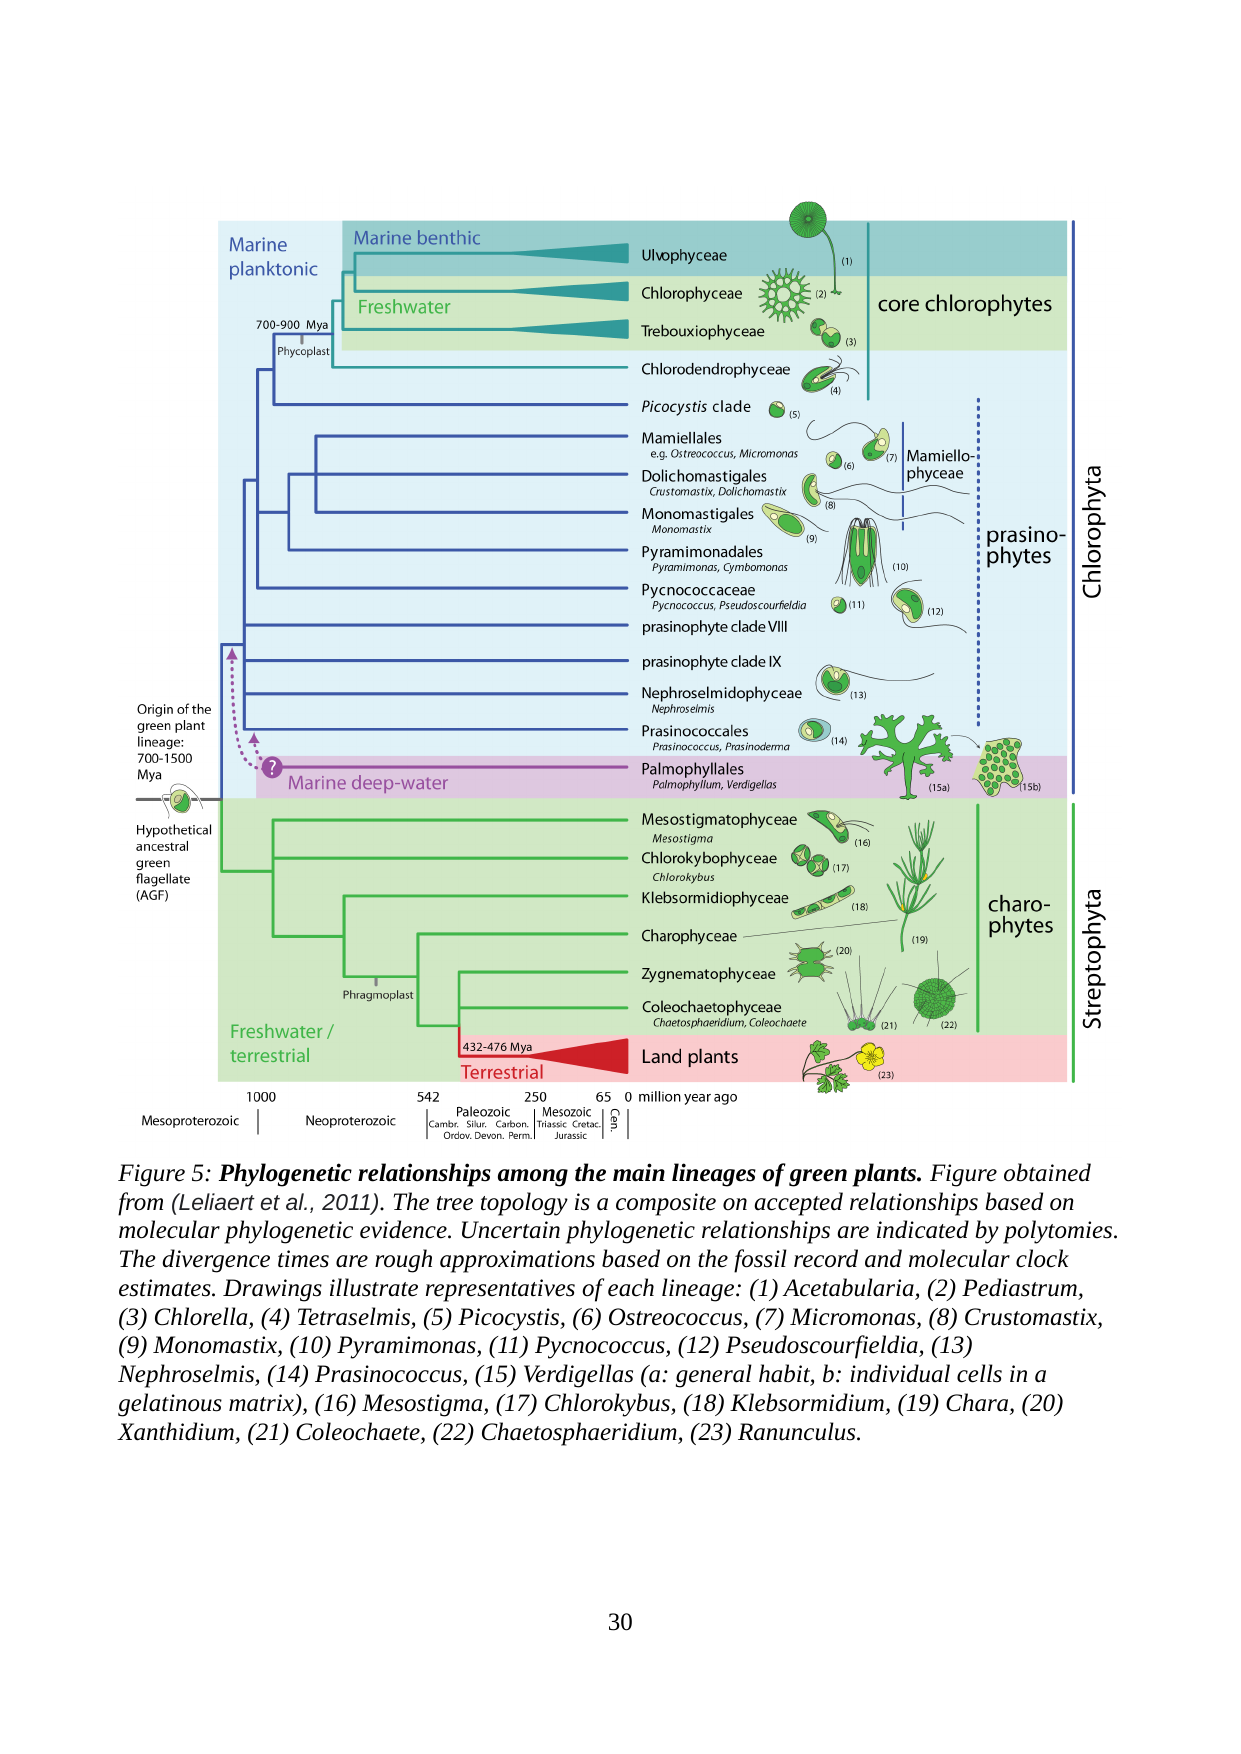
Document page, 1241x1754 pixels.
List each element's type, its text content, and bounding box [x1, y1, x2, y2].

text Figure 5: Phylogenetic relationships among the main lineages of green plants. Figure obtained from (Leliaert et al., 2011)⁠. The tree topology is a composite on accepted relationships based on molecular phylogenetic evidence. Uncertain phylogenetic relationships are indicated by polytomies. The divergence times are rough approximations based on the fossil record and molecular clock estimates. Drawings illustrate representatives of each lineage: (1) Acetabularia, (2) Pediastrum, (3) Chlorella, (4) Tetraselmis, (5) Picocystis, (6) Ostreococcus, (7) Micromonas, (8) Crustomastix, (9) Monomastix, (10) Pyramimonas, (11) Pycnococcus, (12) Pseudoscourfieldia, (13) Nephroselmis, (14) Prasinococcus, (15) Verdigellas (a: general habit, b: individual cells in a gelatinous matrix), (16) Mesostigma, (17) Chlorokybus, (18) Klebsormidium, (19) Chara, (20) Xanthidium, (21) Coleochaete, (22) Chaetosphaeridium, (23) Ranunculus. [118, 1158, 1122, 1446]
picture [118, 186, 1123, 1158]
